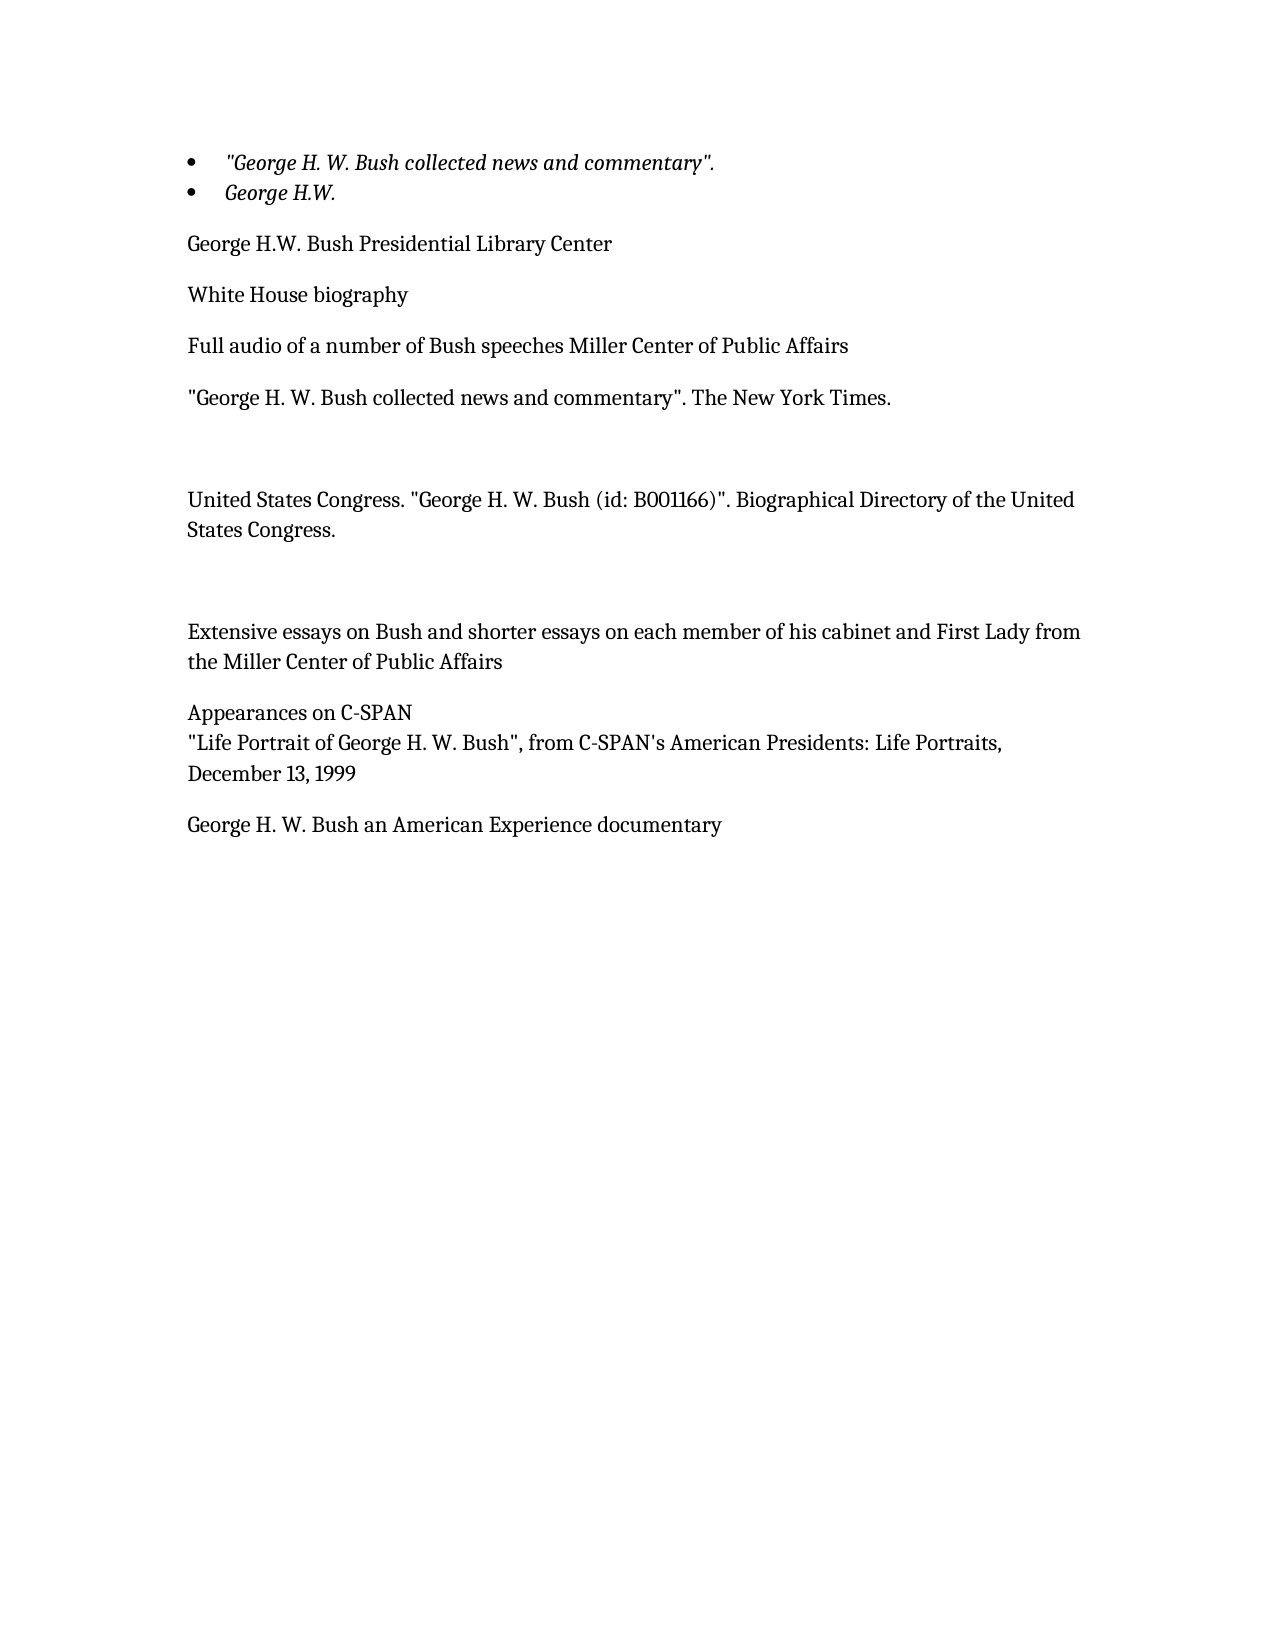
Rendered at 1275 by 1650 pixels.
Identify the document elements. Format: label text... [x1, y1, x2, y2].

text United States Congress. "George H. W. Bush (id: B001166)". Biographical Directory of the United States Congress. [187, 486, 1087, 543]
text George H. W. Bush an American Experience documentary [187, 811, 1087, 838]
text Extensive essays on Bush and shorter essays on each member of his cabinet and First Lady from the Miller Center of Public Affairs [187, 619, 1087, 675]
text George H.W. Bush Presidential Library Center [187, 231, 1087, 258]
text Appearances on C-SPAN "Life Portrait of George H. W. Bush", from C-SPAN's American Presidents: Life Portraits, December 13, 1999 [187, 700, 1087, 787]
text Full audio of a number of Bush speeches Miller Center of Public Affairs [187, 333, 1087, 360]
list "George H. W. Bush collected news and commentary". [187, 150, 1087, 176]
list George H.W. [187, 180, 1087, 207]
text "George H. W. Bush collected news and commentary". The New York Times. [187, 384, 1087, 411]
text White House biography [187, 282, 1087, 309]
